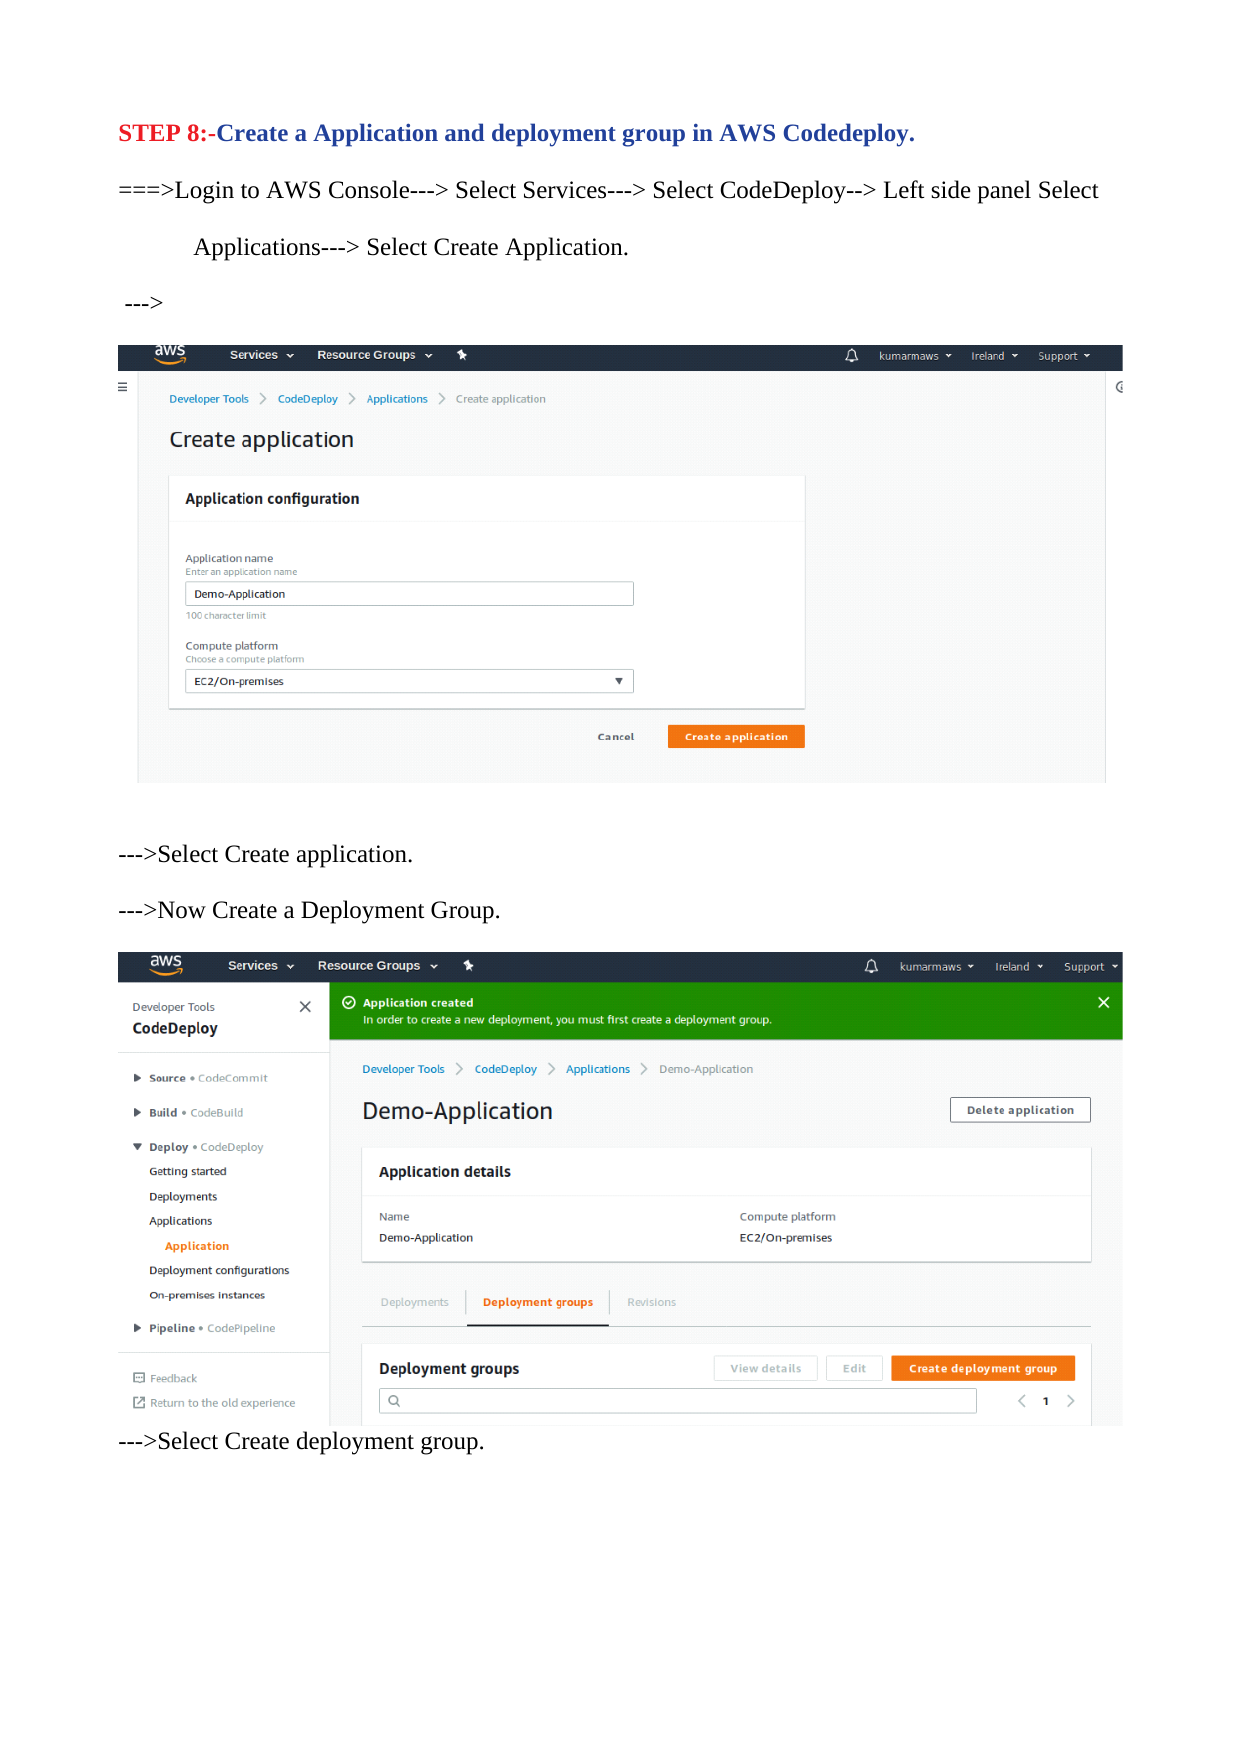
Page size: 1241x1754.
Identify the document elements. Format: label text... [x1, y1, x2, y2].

text ---> [118, 288, 1122, 317]
text --->Select Create application. [118, 839, 1122, 867]
text --->Now Create a Deployment Group. [118, 896, 1122, 924]
text --->Select Create deployment group. [118, 1426, 1122, 1454]
text Applications---> Select Create Application. [118, 232, 1122, 260]
text STEP 8:-Create a Application and deployment group in AWS Codedeploy. [118, 118, 1122, 147]
text ===>Login to AWS Console---> Select Services---> Select CodeDeploy--> Left side panel Select [118, 175, 1122, 204]
